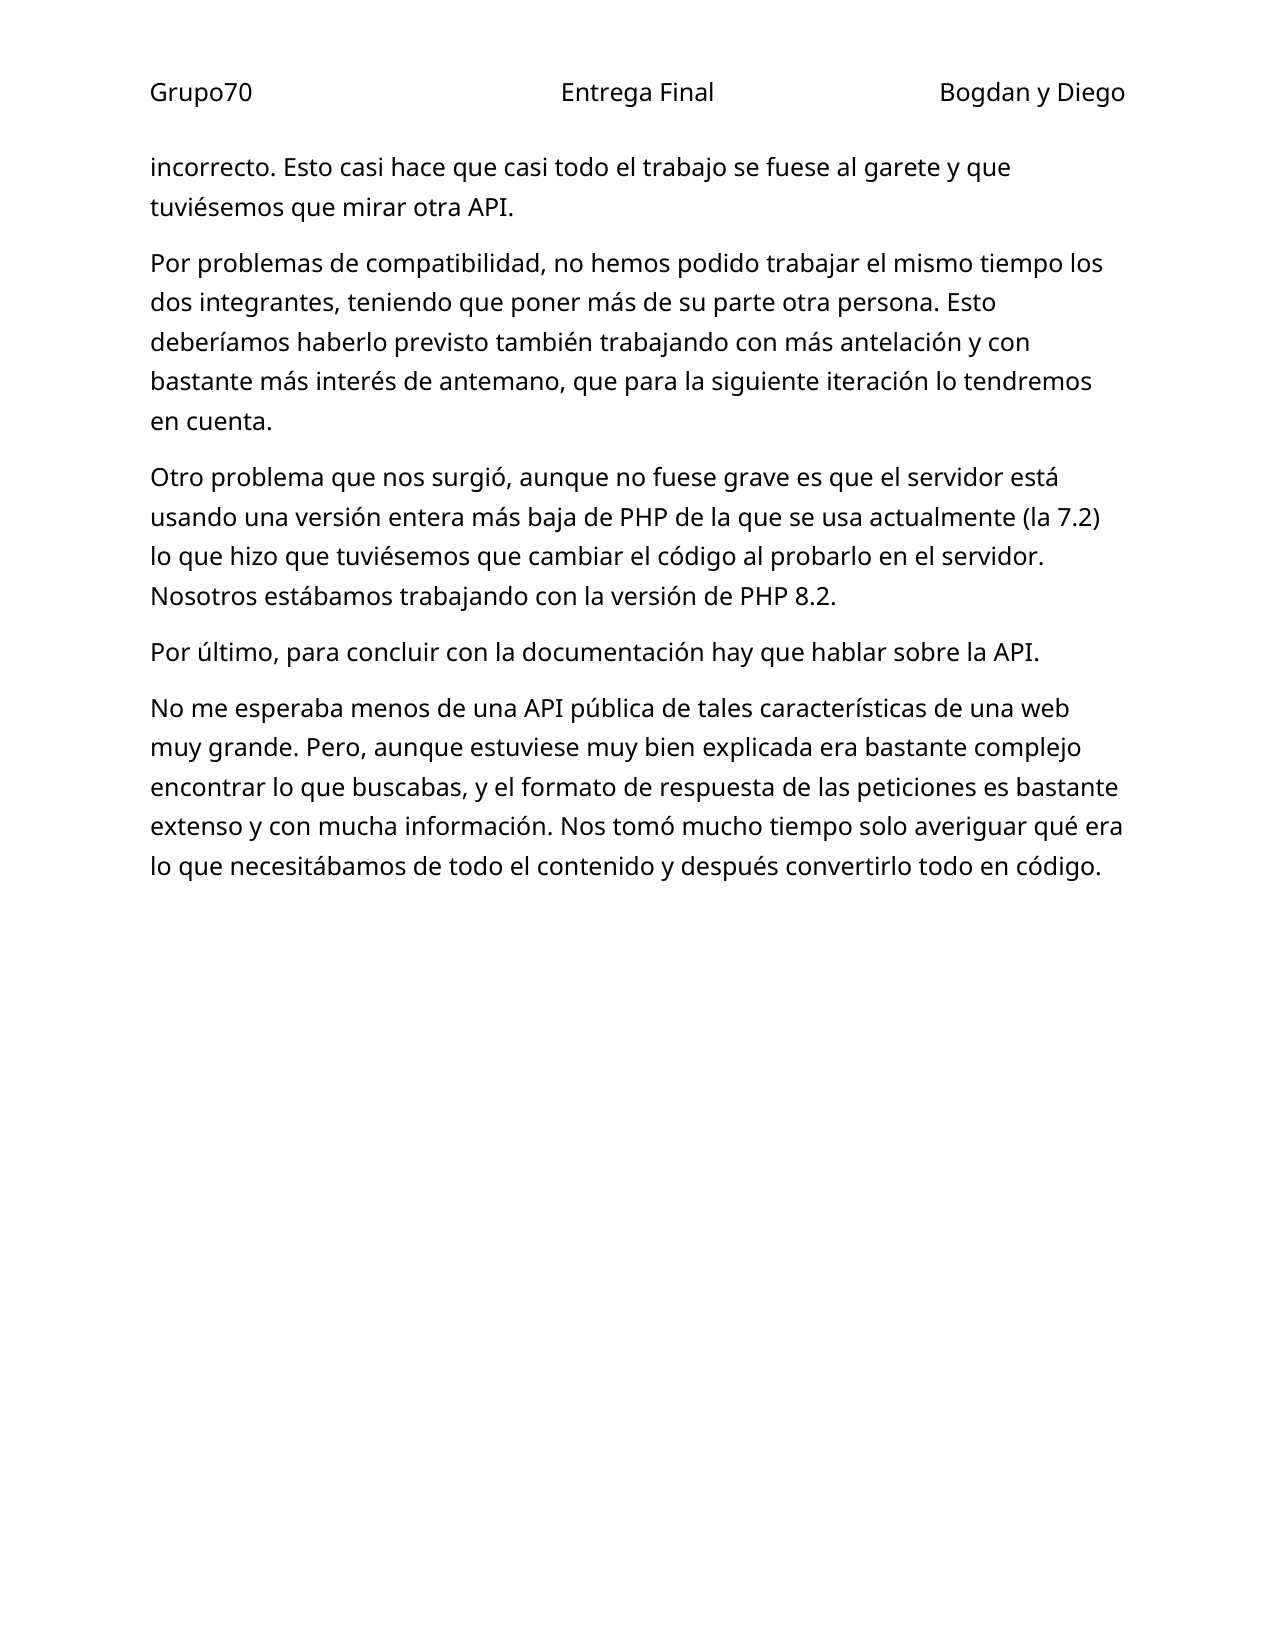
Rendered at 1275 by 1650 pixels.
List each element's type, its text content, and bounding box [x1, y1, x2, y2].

text Por problemas de compatibilidad, no hemos podido trabajar el mismo tiempo los dos integrantes, teniendo que poner más de su parte otra persona. Esto deberíamos haberlo previsto también trabajando con más antelación y con bastante más interés de antemano, que para la siguiente iteración lo tendremos en cuenta. [150, 246, 1125, 438]
text Otro problema que nos surgió, aunque no fuese grave es que el servidor está usando una versión entera más baja de PHP de la que se usa actualmente (la 7.2) lo que hizo que tuviésemos que cambiar el código al probarlo en el servidor. Nosotros estábamos trabajando con la versión de PHP 8.2. [150, 460, 1125, 612]
text incorrecto. Esto casi hace que casi todo el trabajo se fuese al garete y que tuviésemos que mirar otra API. [150, 150, 1125, 223]
text Por último, para concluir con la documentación hay que hablar sobre la API. [150, 634, 1125, 668]
text No me esperaba menos de una API pública de tales características de una web muy grande. Pero, aunque estuviese muy bien explicada era bastante complejo encontrar lo que buscabas, y el formato de respuesta de las peticiones es bastante extenso y con mucha información. Nos tomó mucho tiempo solo averiguar qué era lo que necesitábamos de todo el contenido y después convertirlo todo en código. [150, 690, 1125, 882]
